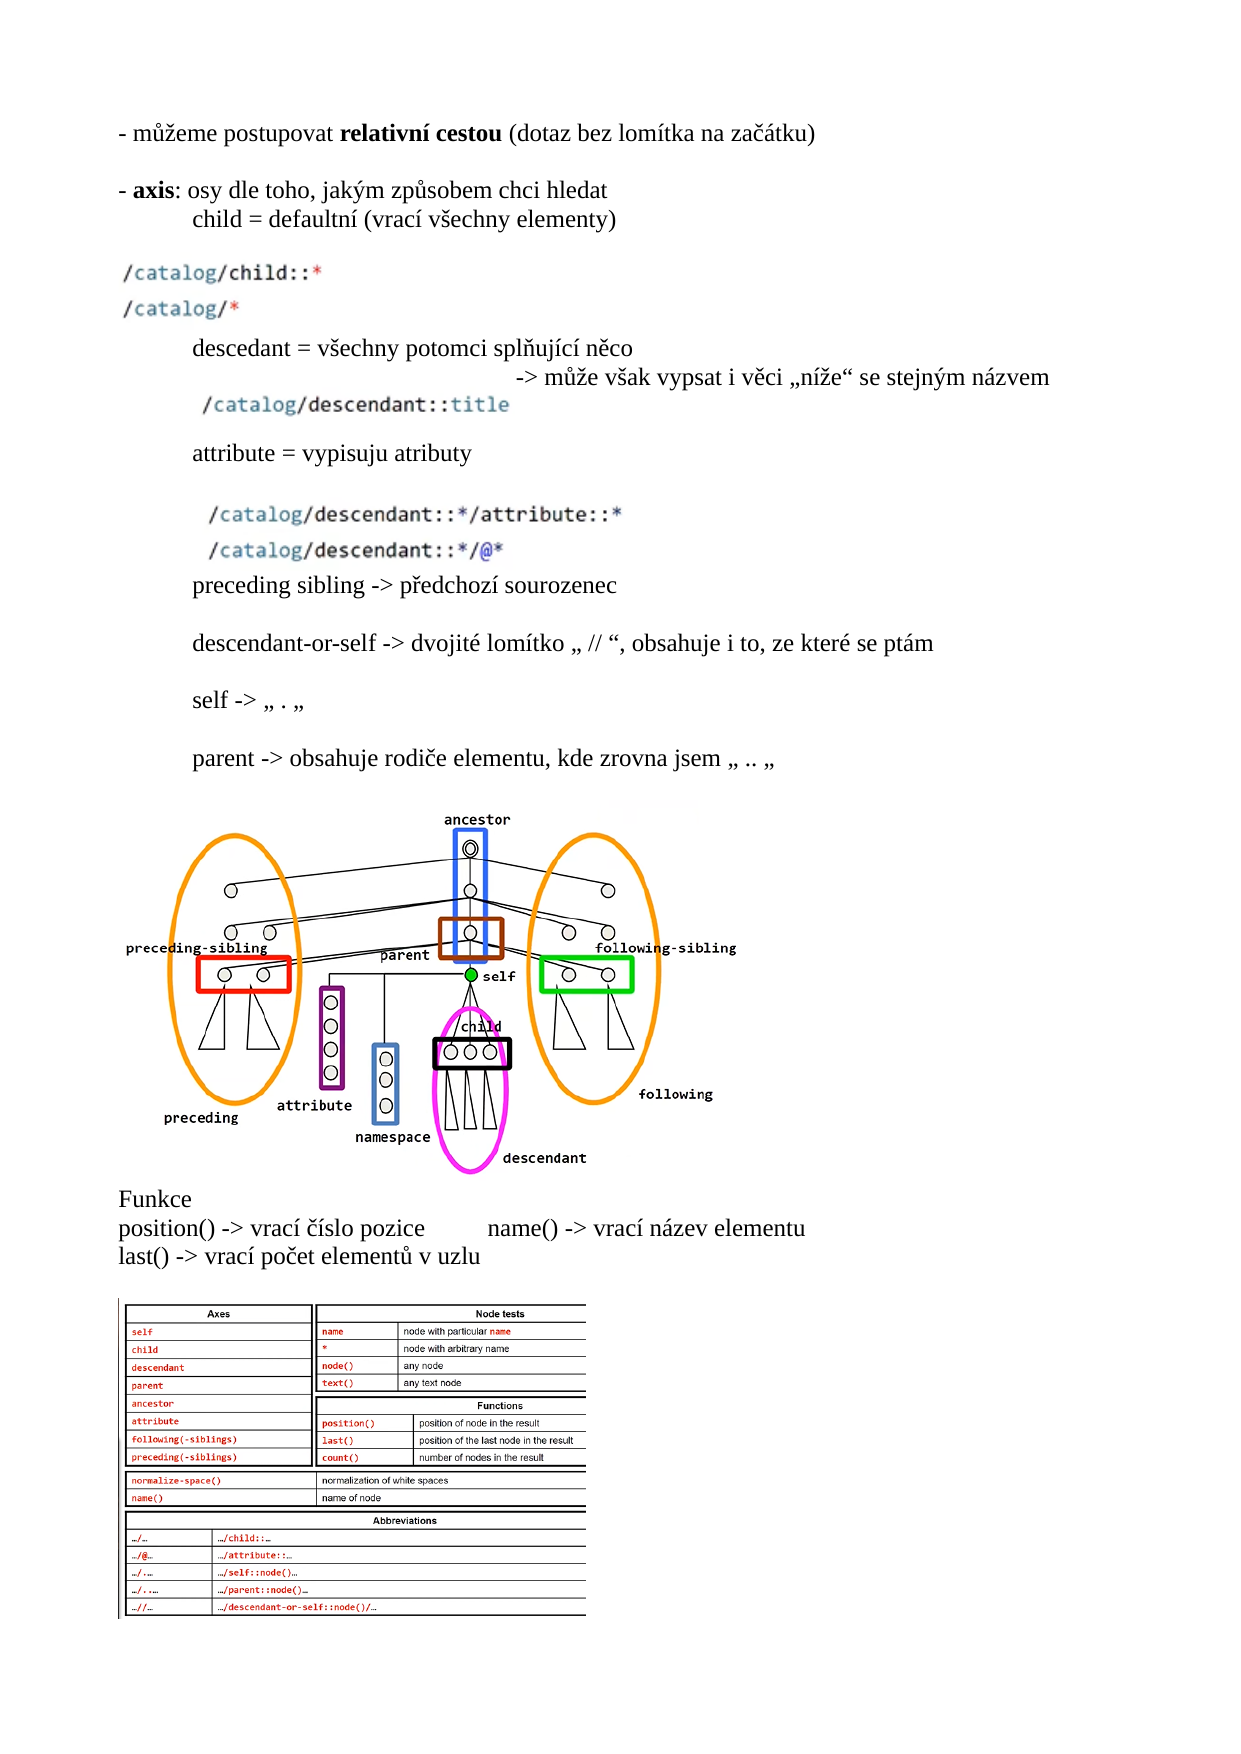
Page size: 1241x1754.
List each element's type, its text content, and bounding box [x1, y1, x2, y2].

text Funkce position() -> vrací číslo pozice name() -> vrací název elementu last() -> vrací počet elementů v uzlu [118, 800, 1122, 1270]
text preceding sibling -> předchozí sourozenec descendant-or-self -> dvojité lomítko „ // “, obsahuje i to, ze které se ptám self -> „ . „ parent -> obsahuje rodiče elementu, kde zrovna jsem „ .. „ [118, 570, 1122, 772]
picture [118, 239, 337, 334]
picture [118, 1298, 586, 1619]
picture [118, 800, 762, 1184]
picture [192, 490, 632, 571]
text - můžeme postupovat relativní cestou (dotaz bez lomítka na začátku) - axis: osy dle toho, jakým způsobem chci hledat child = defaultní (vrací všechny elementy) descedant = všechny potomci splňující něco -> může však vypsat i věci „níže“ se stejným názvem attribute = vypisuju atributy [118, 118, 1122, 467]
picture [192, 385, 516, 439]
